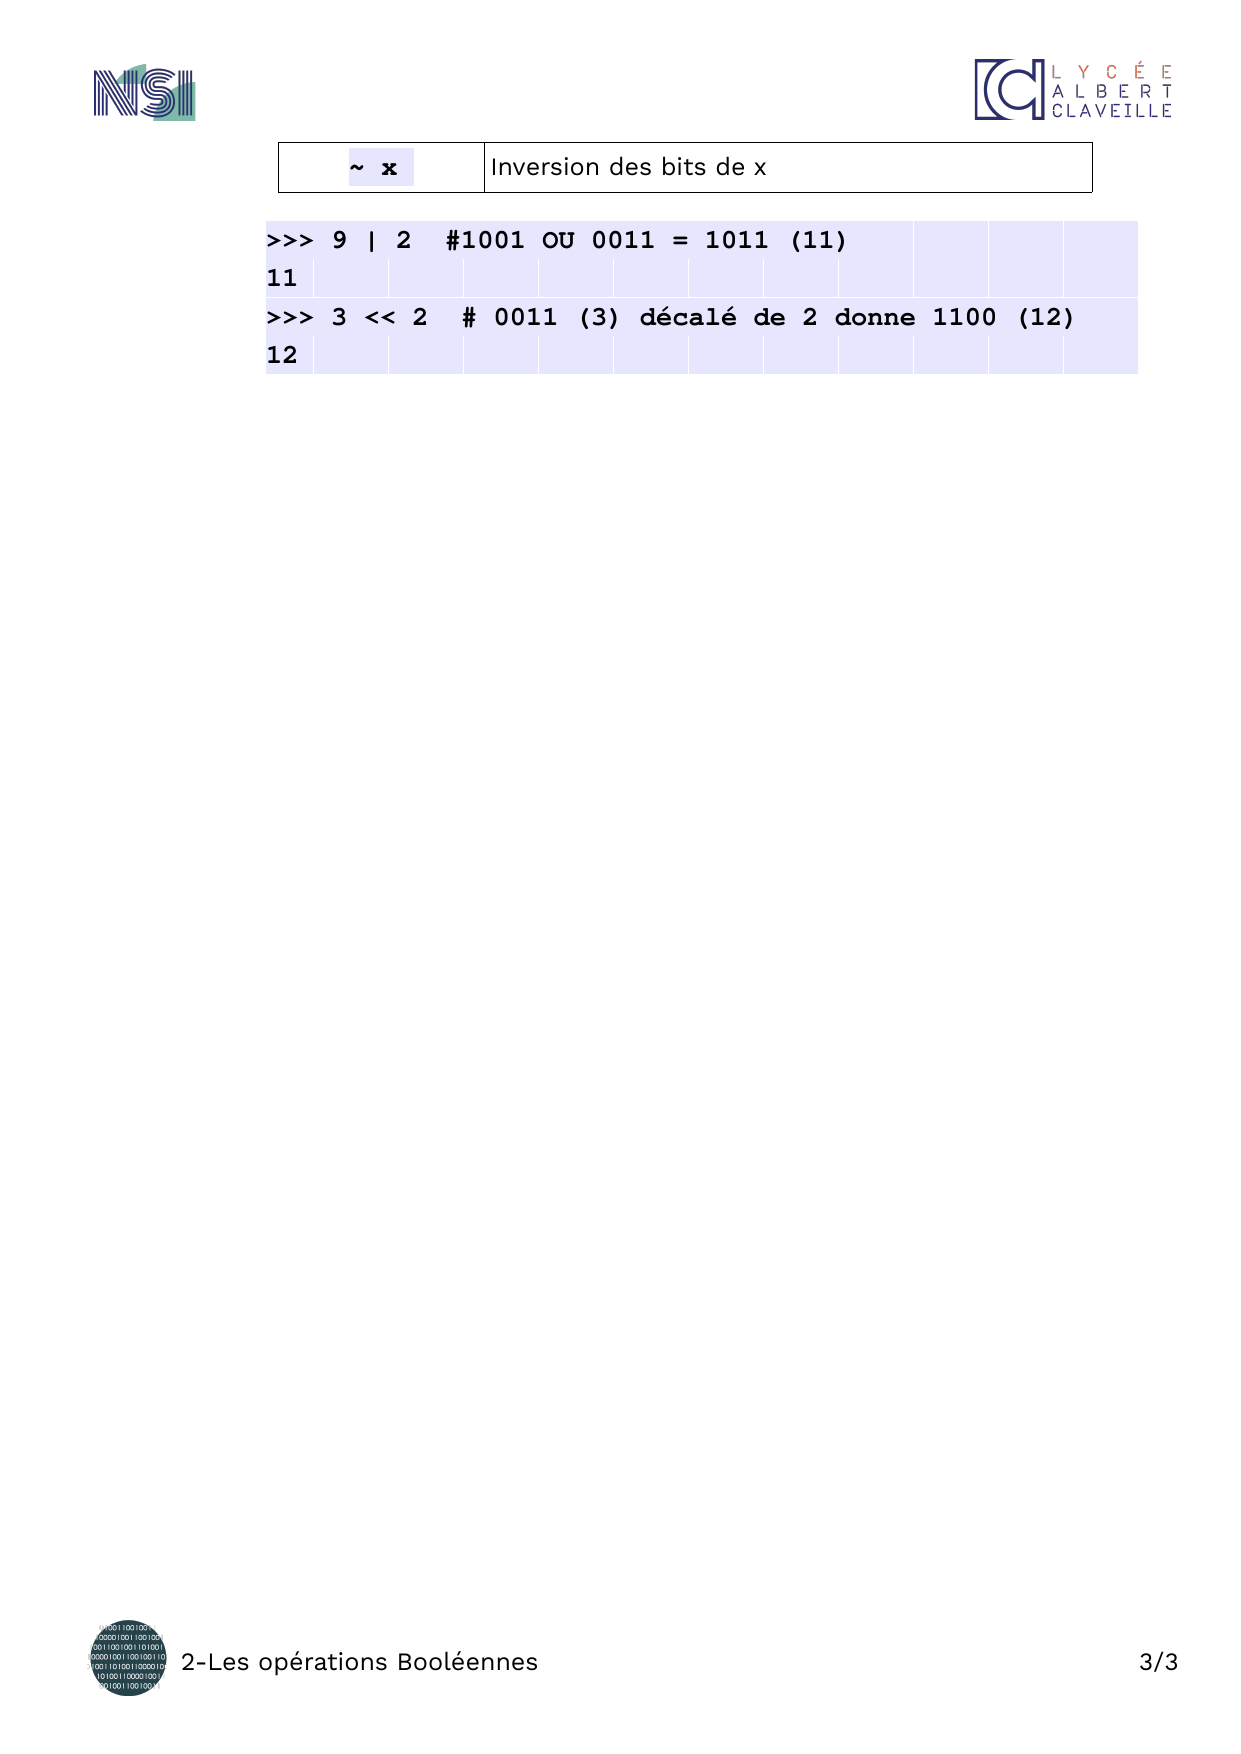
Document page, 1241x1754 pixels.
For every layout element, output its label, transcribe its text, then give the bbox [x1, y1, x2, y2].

text >>> 9 | 2 #1001 OU 0011 = 1011 (11) [1138, 221, 1181, 259]
picture [94, 64, 196, 121]
text 11 [1138, 259, 1181, 297]
text >>> 3 << 2 # 0011 (3) décalé de 2 donne 1100 (12) [266, 297, 1181, 336]
text 12 [1138, 336, 1181, 374]
picture [974, 59, 1172, 120]
picture [87, 1620, 168, 1696]
table_cell ~ x [279, 143, 484, 192]
table_cell Inversion des bits de x [485, 143, 1092, 192]
